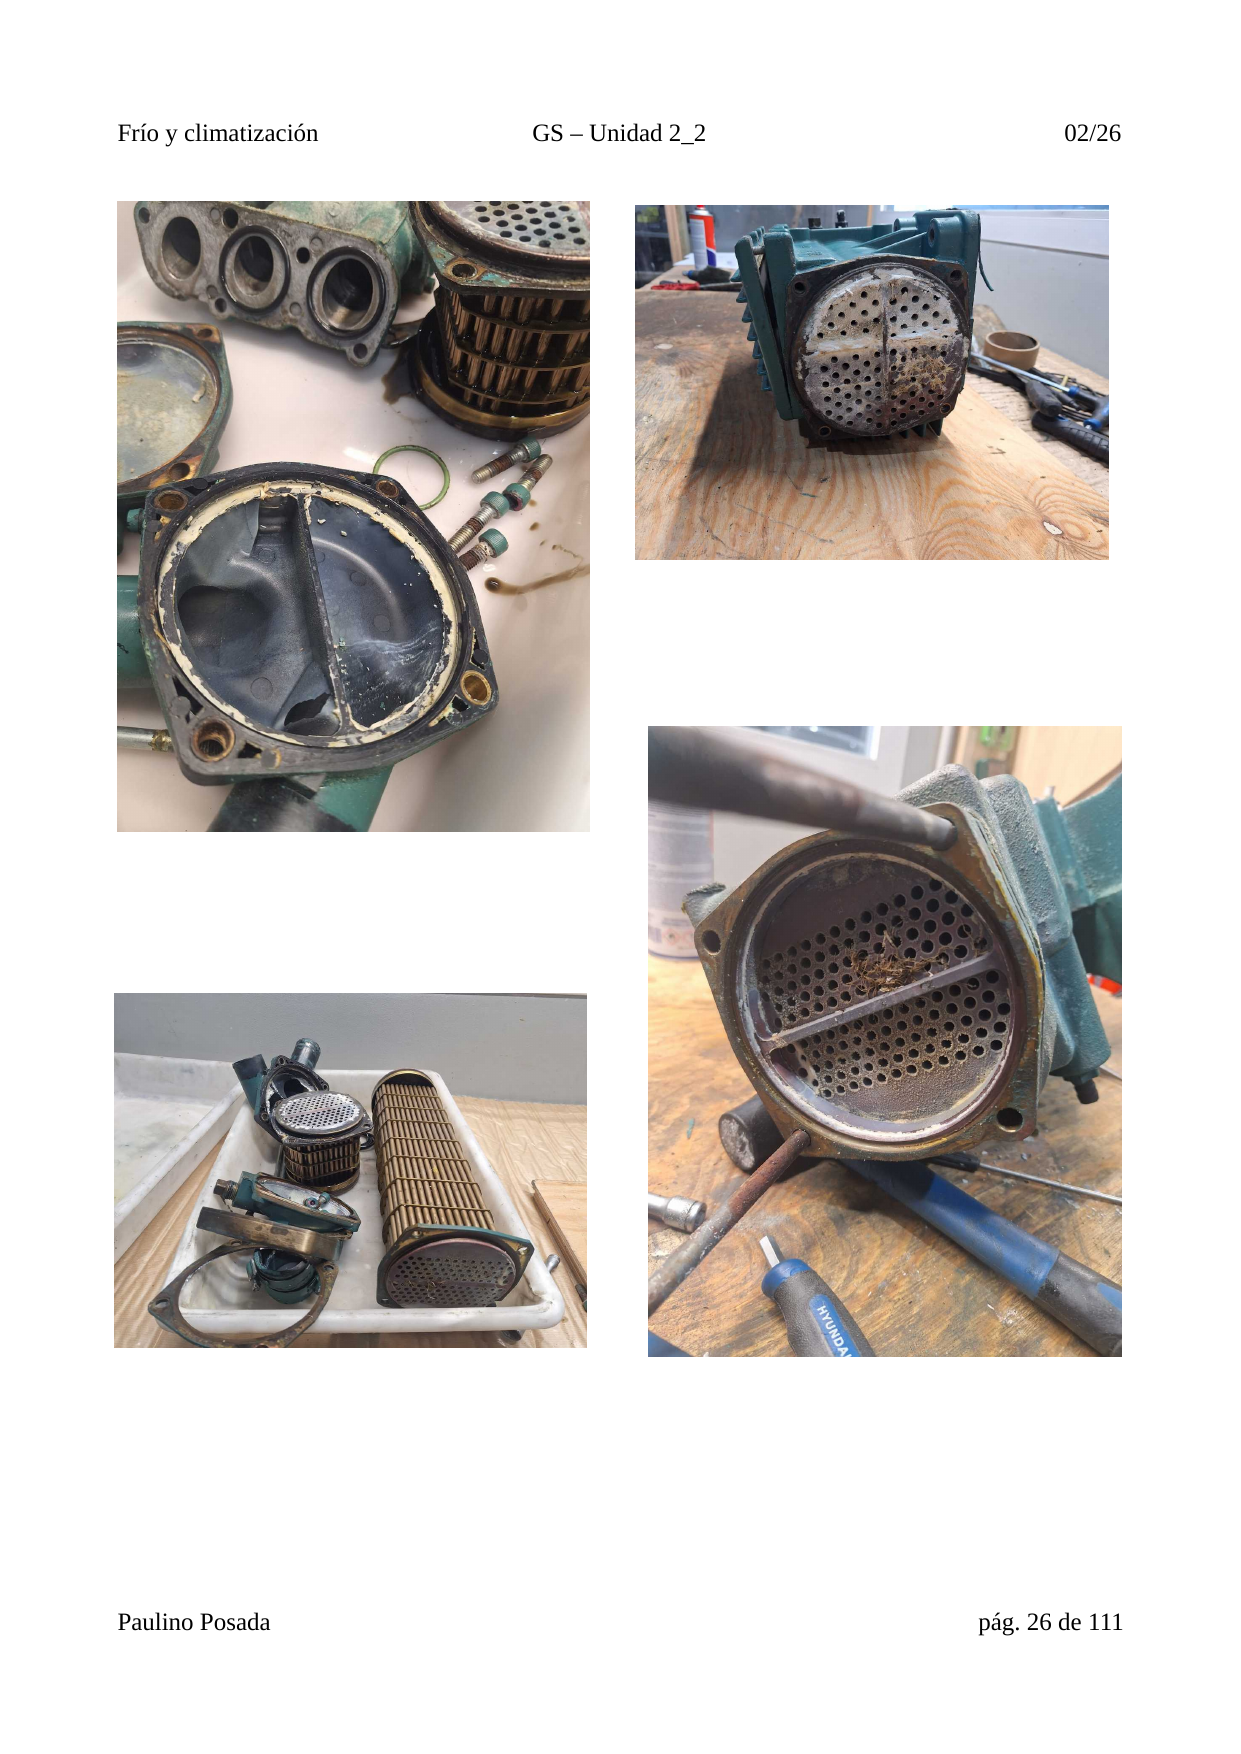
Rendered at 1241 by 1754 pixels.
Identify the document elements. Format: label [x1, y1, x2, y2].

picture [114, 993, 587, 1348]
picture [648, 726, 1122, 1357]
picture [635, 205, 1109, 560]
picture [117, 201, 590, 832]
